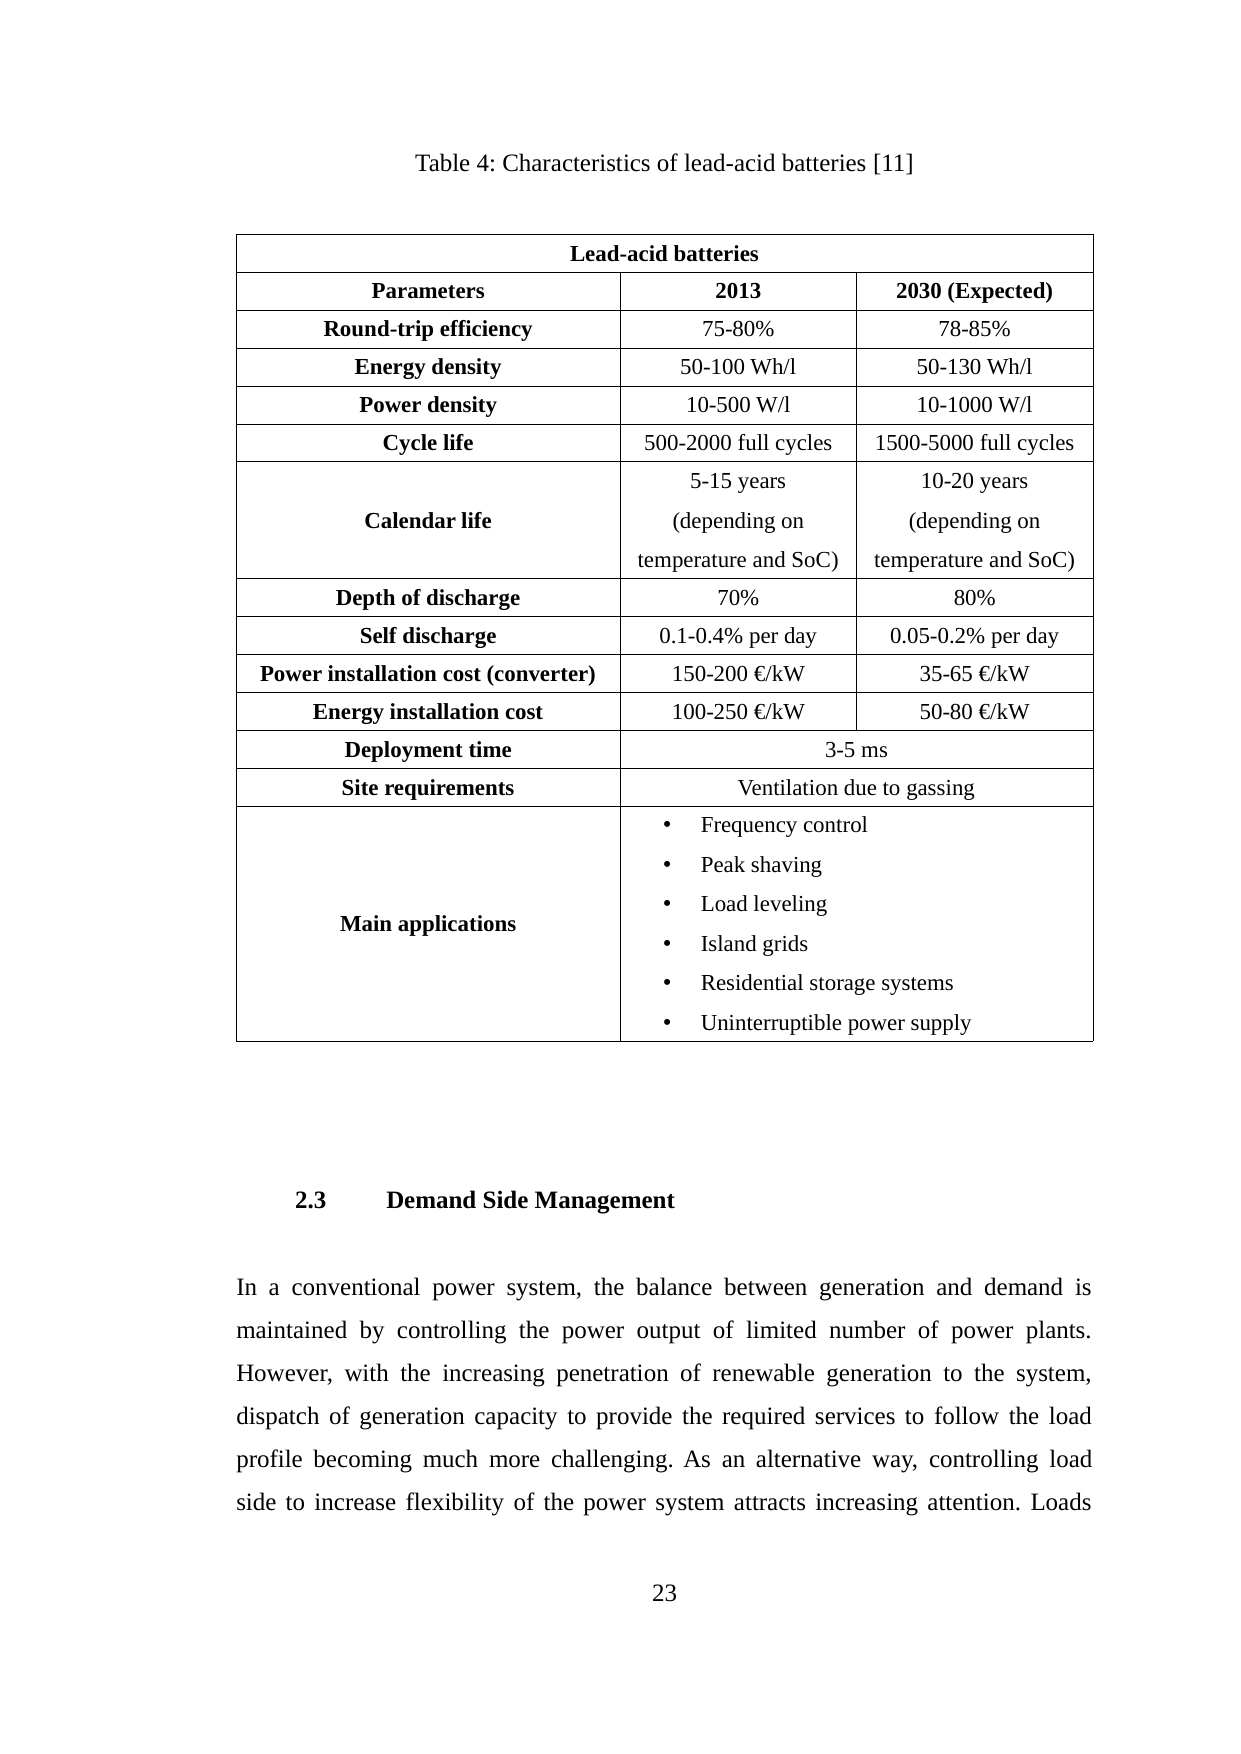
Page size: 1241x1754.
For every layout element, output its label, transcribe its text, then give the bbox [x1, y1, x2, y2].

table_cell 1500-5000 full cycles [857, 425, 1093, 461]
table_cell Ventilation due to gassing [621, 769, 1093, 806]
text Table 4: Characteristics of lead-acid batteries [11] [236, 148, 1093, 176]
table_cell Self discharge [237, 617, 620, 654]
table_cell Main applications [237, 807, 620, 1041]
table_cell Cycle life [237, 425, 620, 461]
table_cell Parameters [237, 273, 620, 310]
table_cell 10-500 W/l [621, 387, 856, 423]
table_cell Depth of discharge [237, 579, 620, 616]
table_cell 3-5 ms [621, 731, 1093, 768]
table_cell 0.1-0.4% per day [621, 617, 856, 654]
table_cell 0.05-0.2% per day [857, 617, 1093, 654]
table_cell 10-1000 W/l [857, 387, 1093, 423]
table_cell Power installation cost (converter) [237, 655, 620, 692]
table_cell Energy density [237, 349, 620, 386]
table_cell Site requirements [237, 769, 620, 806]
table_cell Frequency control Peak shaving Load leveling Island grids Residential storage systems Uninterruptible power supply [621, 807, 1093, 1041]
table_cell 35-65 €/kW [857, 655, 1093, 692]
table_cell Power density [237, 387, 620, 423]
table_cell 500-2000 full cycles [621, 425, 856, 461]
table_cell 50-130 Wh/l [857, 349, 1093, 386]
table_cell 100-250 €/kW [621, 693, 856, 730]
table_cell Energy installation cost [237, 693, 620, 730]
text In a conventional power system, the balance between generation and demand is maintained by controlling the power output of limited number of power plants. However, with the increasing penetration of renewable generation to the system, dispatch of generation capacity to provide the required services to follow the load profile becoming much more challenging. As an alternative way, controlling load side to increase flexibility of the power system attracts increasing attention. Loads [236, 1272, 1093, 1516]
table_cell Deployment time [237, 731, 620, 768]
table_cell 2030 (Expected) [857, 273, 1093, 310]
table_cell Calendar life [237, 462, 620, 578]
table_cell 2013 [621, 273, 856, 310]
table_cell 50-80 €/kW [857, 693, 1093, 730]
table_cell Round-trip efficiency [237, 311, 620, 348]
table_cell 78-85% [857, 311, 1093, 348]
table_cell 5-15 years (depending on temperature and SoC) [621, 462, 856, 578]
table_cell 75-80% [621, 311, 856, 348]
table_cell 150-200 €/kW [621, 655, 856, 692]
table_cell 10-20 years (depending on temperature and SoC) [857, 462, 1093, 578]
table_header Lead-acid batteries [237, 235, 1093, 272]
list Demand Side Management [295, 1185, 1093, 1214]
table_cell 70% [621, 579, 856, 616]
table_cell 50-100 Wh/l [621, 349, 856, 386]
table_cell 80% [857, 579, 1093, 616]
